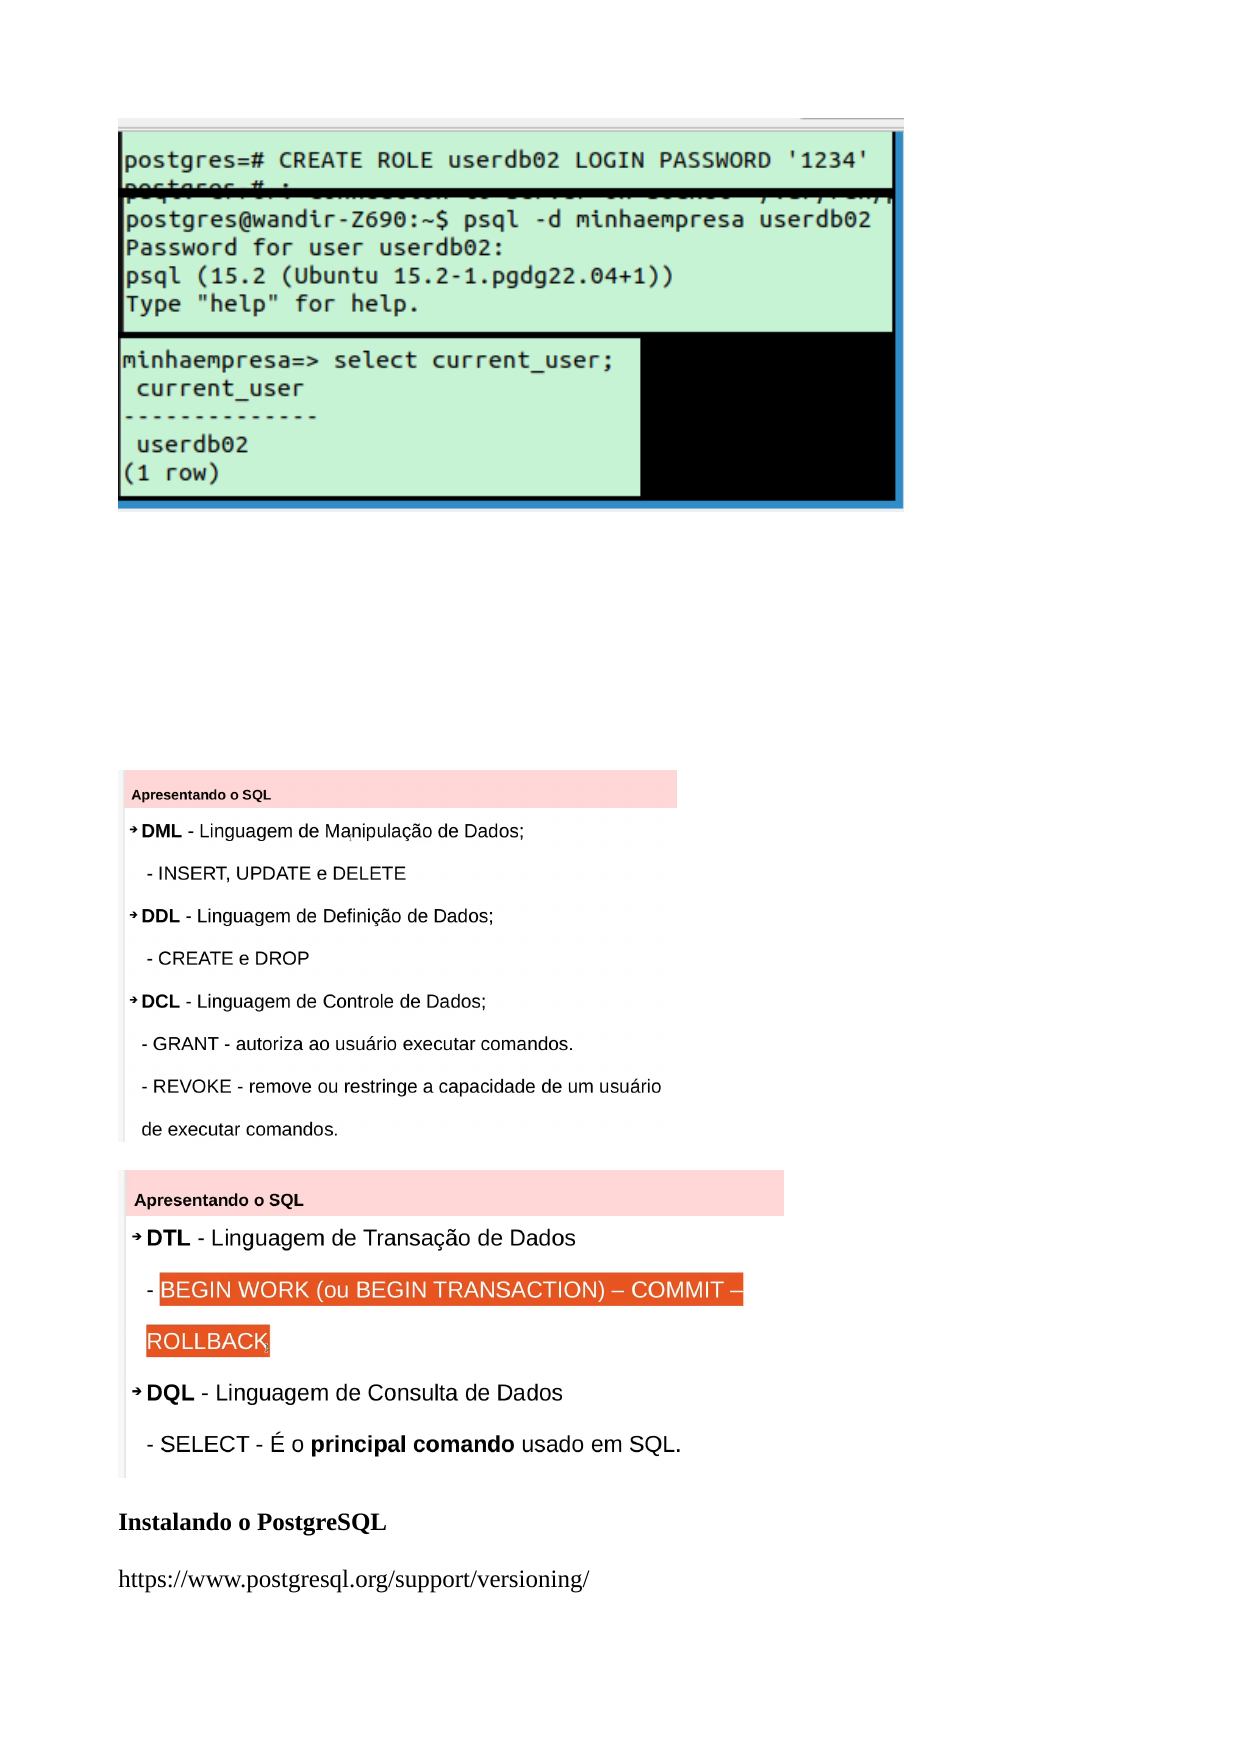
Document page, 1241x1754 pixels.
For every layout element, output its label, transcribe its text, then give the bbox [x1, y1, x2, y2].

picture [118, 770, 677, 1142]
picture [118, 1170, 784, 1478]
text Instalando o PostgreSQL [118, 1507, 1122, 1535]
picture [118, 118, 904, 512]
text https://www.postgresql.org/support/versioning/ [118, 1564, 1122, 1593]
